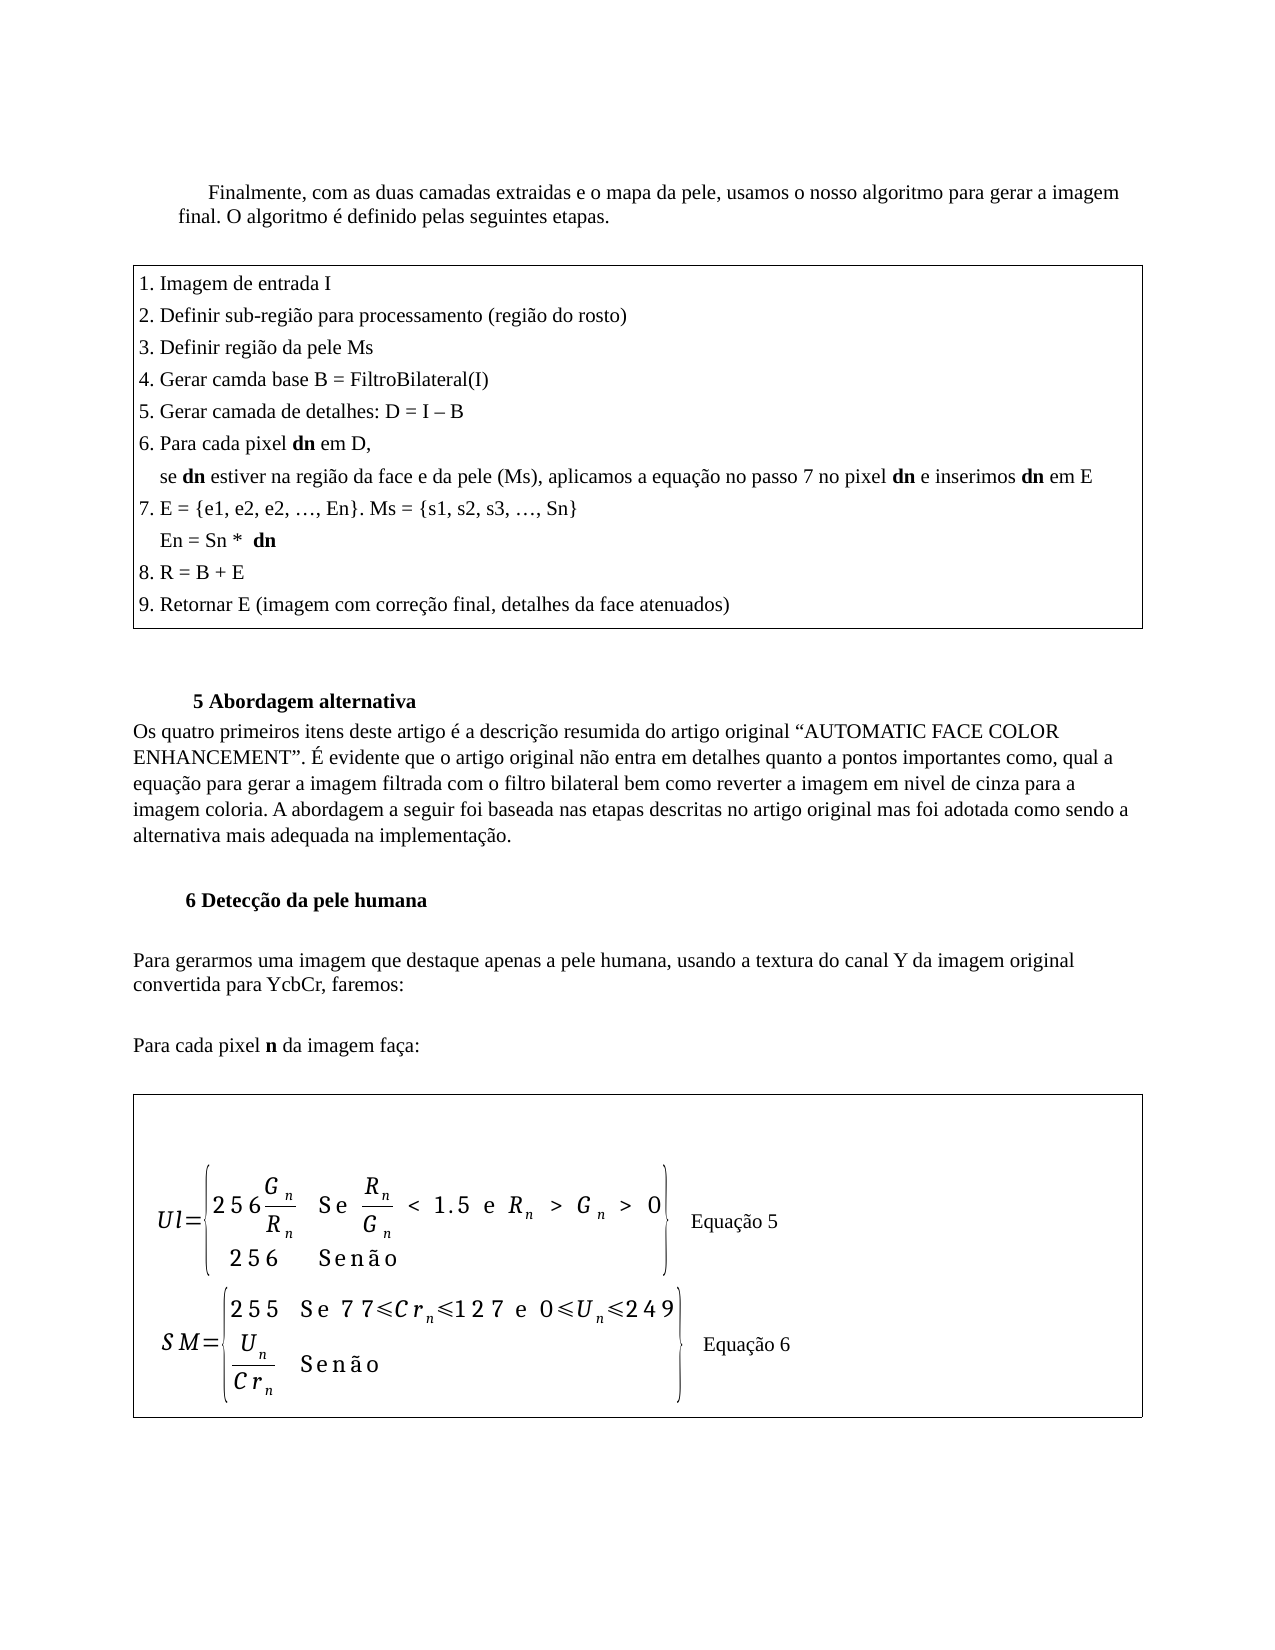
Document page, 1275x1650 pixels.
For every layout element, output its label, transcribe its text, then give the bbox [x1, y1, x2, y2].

subtitle Finalmente, com as duas camadas extraidas e o mapa da pele, usamos o nosso algoritmo para gerar a imagem final. O algoritmo é definido pelas seguintes etapas. [178, 180, 1142, 228]
table_header 1. Imagem de entrada I 2. Definir sub-região para processamento (região do rosto) 3. Definir região da pele Ms 4. Gerar camda base B = FiltroBilateral(I) 5. Gerar camada de detalhes: D = I – B 6. Para cada pixel dn em D, se dn estiver na região da face e da pele (Ms), aplicamos a equação no passo 7 no pixel dn e inserimos dn em E 7. E = {e1, e2, e2, …, En}. Ms = {s1, s2, s3, …, Sn} En = Sn * dn 8. R = B + E 9. Retornar E (imagem com correção final, detalhes da face atenuados) [134, 266, 1142, 628]
text Os quatro primeiros itens deste artigo é a descrição resumida do artigo original “AUTOMATIC FACE COLOR ENHANCEMENT”. É evidente que o artigo original não entra em detalhes quanto a pontos importantes como, qual a equação para gerar a imagem filtrada com o filtro bilateral bem como reverter a imagem em nivel de cinza para a imagem coloria. A abordagem a seguir foi baseada nas etapas descritas no artigo original mas foi adotada como sendo a alternativa mais adequada na implementação. [133, 719, 1142, 847]
text Para cada pixel n da imagem faça: [133, 1033, 1142, 1057]
picture [264, 0, 317, 25]
table_header Equação 5 Equação 6 1. Equação 7 2. Se < 250 Então = 255; Senão = 0 3. Equação 8 4. Se < 255 Então = 0; Senão = 5. Se = 255 & U < 255 Então =; Senão = 6. Equação 9 7. = Se = 255; Senão = 0 8. = 0 Se = 255; Senão = 9. Retorne [134, 1095, 1142, 1417]
subtitle 5 Abordagem alternativa [148, 689, 1142, 713]
subtitle 6 Detecção da pele humana [148, 887, 1142, 912]
text Para gerarmos uma imagem que destaque apenas a pele humana, usando a textura do canal Y da imagem original convertida para YcbCr, faremos: [133, 948, 1142, 996]
